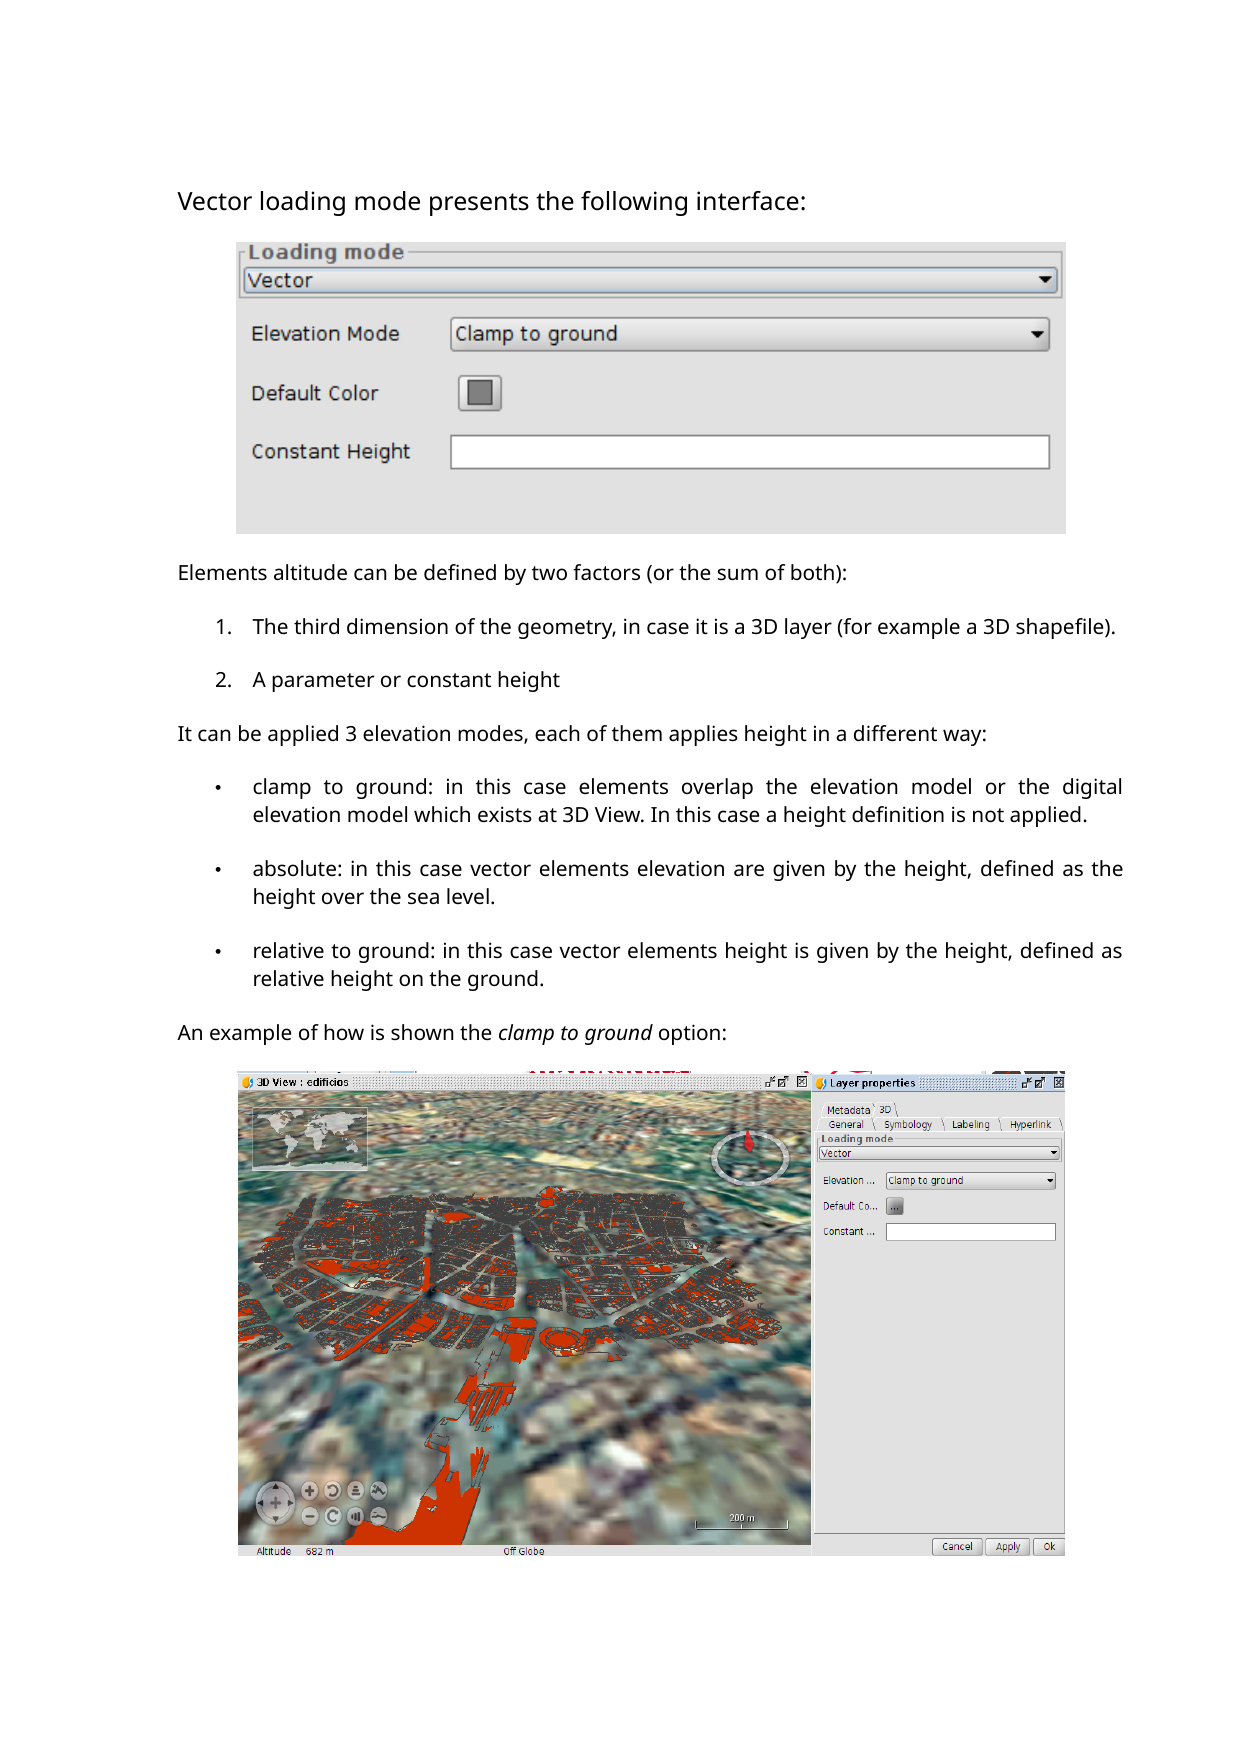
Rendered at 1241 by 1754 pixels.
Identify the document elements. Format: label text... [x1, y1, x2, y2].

list absolute: in this case vector elements elevation are given by the height, defined as the height over the sea level. [215, 854, 1125, 911]
list The third dimension of the geometry, in case it is a 3D layer (for example a 3D shapefile). [215, 612, 1125, 640]
list A parameter or constant height [215, 665, 1125, 694]
picture [237, 1071, 1065, 1556]
list clamp to ground: in this case elements overlap the elevation model or the digital elevation model which exists at 3D View. In this case a height definition is not applied. [215, 772, 1125, 829]
picture [236, 242, 1066, 534]
text Vector loading mode presents the following interface: [177, 184, 1125, 218]
text Elements altitude can be defined by two factors (or the sum of both): [177, 558, 1125, 587]
text It can be applied 3 elevation modes, each of them applies height in a different way: [177, 719, 1125, 747]
list relative to ground: in this case vector elements height is given by the height, defined as relative height on the ground. [215, 936, 1125, 993]
text An example of how is shown the clamp to ground option: [177, 1018, 1125, 1046]
